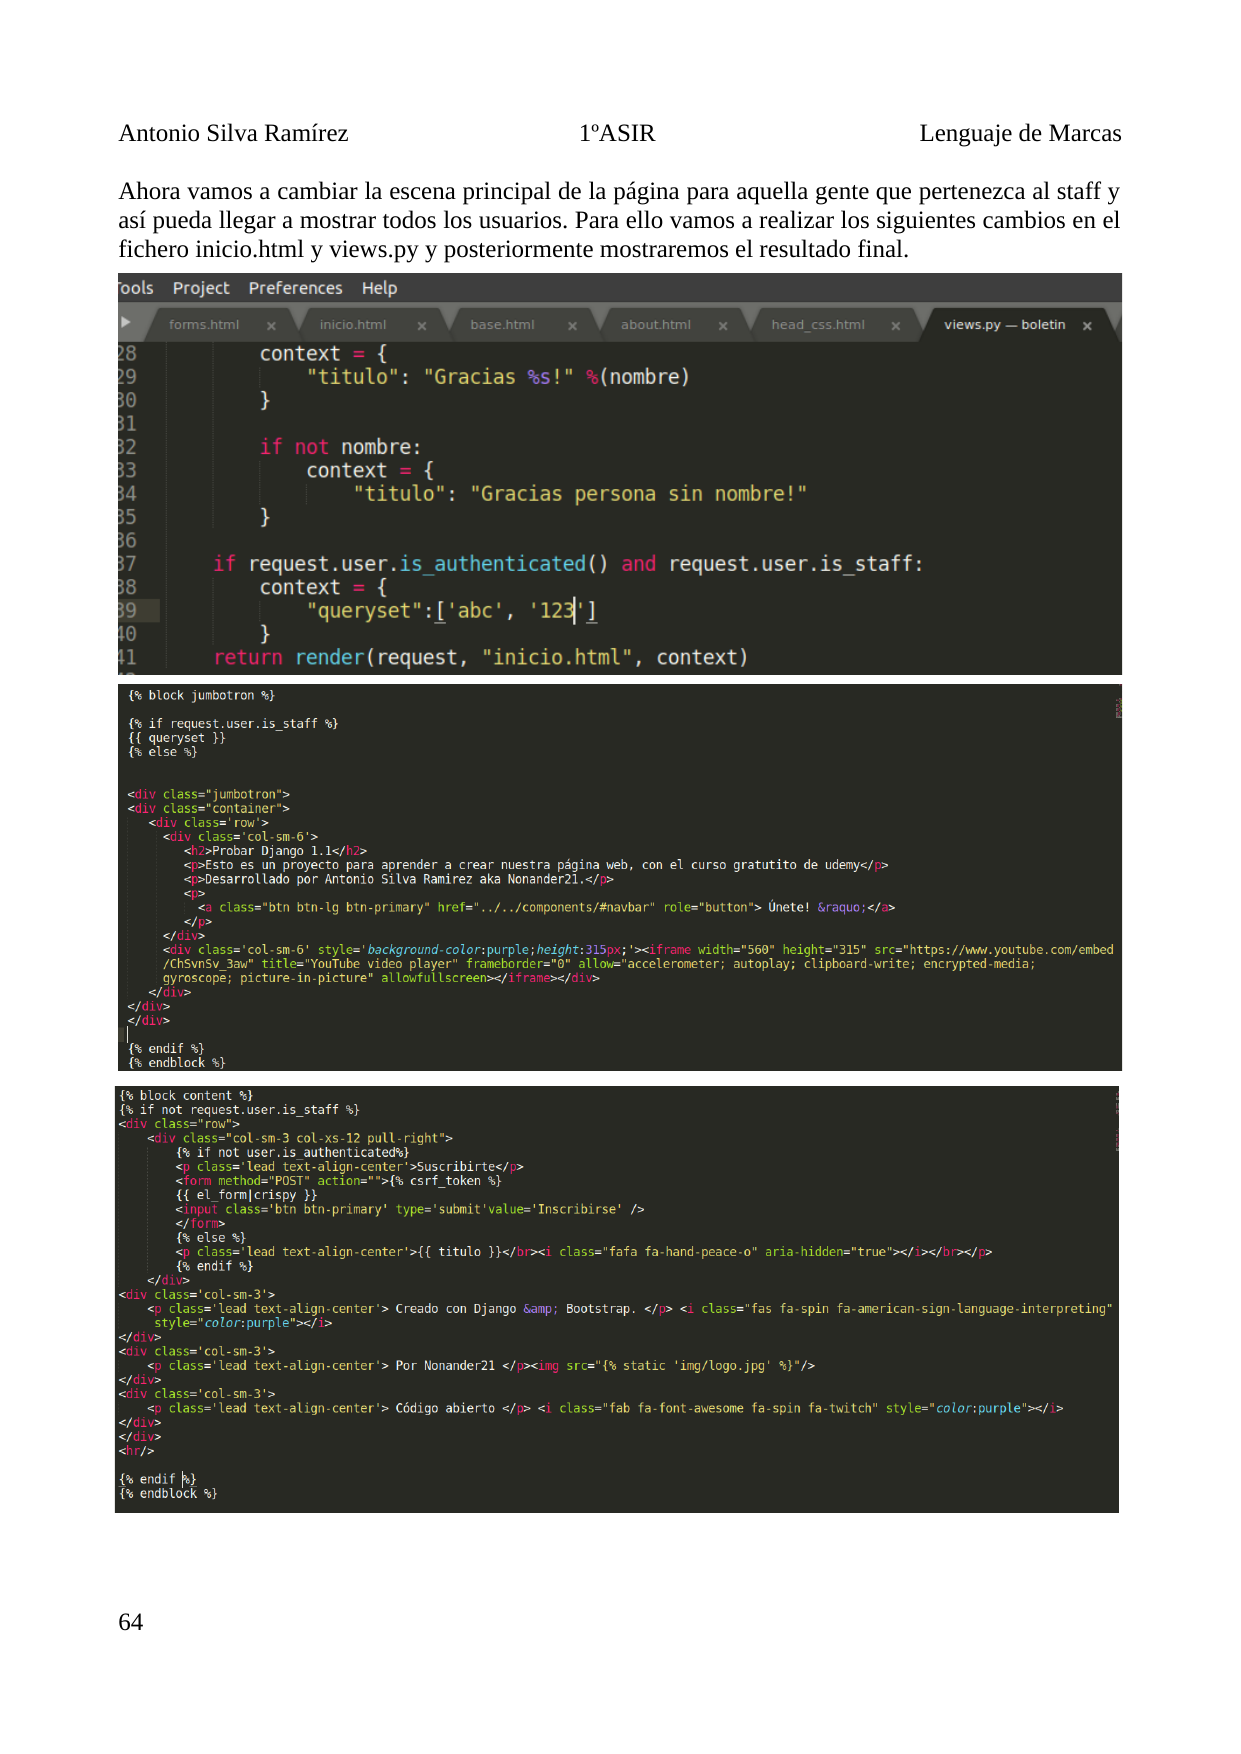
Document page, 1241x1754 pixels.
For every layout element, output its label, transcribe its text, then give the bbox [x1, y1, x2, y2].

text Ahora vamos a cambiar la escena principal de la página para aquella gente que pertenezca al staff y así pueda llegar a mostrar todos los usuarios. Para ello vamos a realizar los siguientes cambios en el fichero inicio.html y views.py y posteriormente mostraremos el resultado final. [118, 176, 1122, 263]
picture [118, 273, 1123, 675]
picture [114, 1086, 1119, 1513]
picture [118, 684, 1123, 1071]
